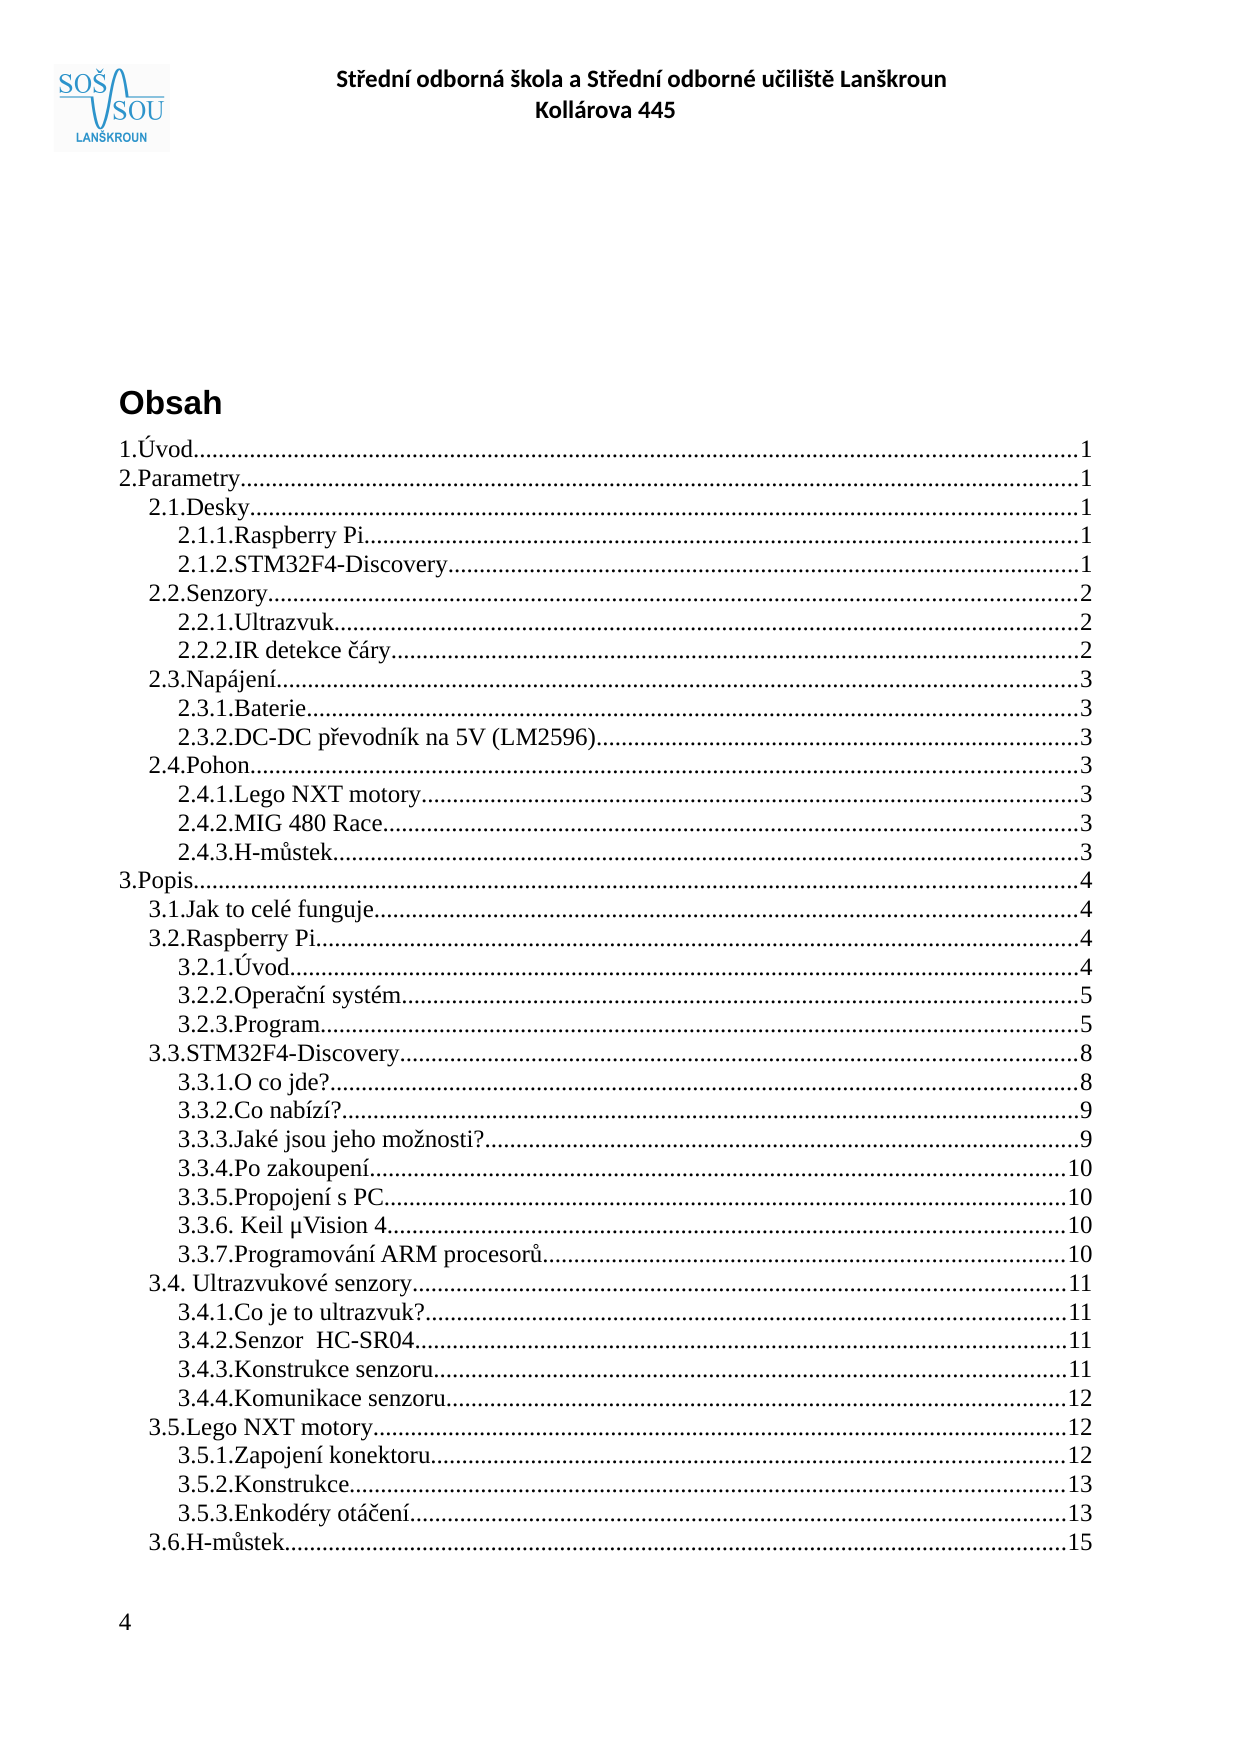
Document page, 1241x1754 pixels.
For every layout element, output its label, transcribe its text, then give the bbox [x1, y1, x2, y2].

text 2.1.1.Raspberry Pi 1 [178, 521, 1092, 549]
text 3.6.H-můstek 15 [148, 1527, 1092, 1556]
text 2.Parametry 1 [119, 463, 1092, 492]
text 2.4.2.MIG 480 Race 3 [178, 808, 1092, 837]
text 3.4. Ultrazvukové senzory 11 [148, 1268, 1092, 1297]
text 2.3.2.DC-DC převodník na 5V (LM2596) 3 [178, 722, 1092, 751]
text 3.3.STM32F4-Discovery 8 [148, 1038, 1092, 1067]
text 3.1.Jak to celé funguje 4 [148, 894, 1092, 923]
text 3.5.3.Enkodéry otáčení 13 [178, 1498, 1092, 1527]
text 3.4.3.Konstrukce senzoru 11 [178, 1354, 1092, 1383]
text 2.3.Napájení 3 [148, 664, 1092, 693]
subtitle Obsah [119, 383, 1092, 422]
text 3.2.Raspberry Pi 4 [148, 923, 1092, 952]
text 3.5.2.Konstrukce 13 [178, 1469, 1092, 1498]
text 2.4.Pohon 3 [148, 751, 1092, 779]
text 3.5.1.Zapojení konektoru 12 [178, 1441, 1092, 1469]
text 3.2.2.Operační systém 5 [178, 981, 1092, 1009]
text 2.4.1.Lego NXT motory 3 [178, 779, 1092, 808]
text 3.2.1.Úvod 4 [178, 952, 1092, 981]
text 2.4.3.H-můstek 3 [178, 837, 1092, 866]
text 3.3.1.O co jde? 8 [178, 1067, 1092, 1096]
text 2.2.Senzory 2 [148, 578, 1092, 607]
text 3.3.5.Propojení s PC 10 [178, 1182, 1092, 1211]
text 3.4.2.Senzor HC-SR04 11 [178, 1326, 1092, 1354]
picture [53, 64, 170, 152]
text 3.Popis 4 [119, 866, 1092, 894]
text 2.1.Desky 1 [148, 492, 1092, 521]
text 1.Úvod 1 [119, 434, 1092, 463]
text 3.3.7.Programování ARM procesorů 10 [178, 1239, 1092, 1268]
text 3.4.1.Co je to ultrazvuk? 11 [178, 1297, 1092, 1326]
text 3.5.Lego NXT motory 12 [148, 1412, 1092, 1441]
text 3.2.3.Program 5 [178, 1009, 1092, 1038]
text 3.3.3.Jaké jsou jeho možnosti? 9 [178, 1124, 1092, 1153]
text 3.3.2.Co nabízí? 9 [178, 1096, 1092, 1124]
text 2.1.2.STM32F4-Discovery 1 [178, 549, 1092, 578]
text 3.3.6. Keil μVision 4 10 [178, 1211, 1092, 1239]
text 2.2.1.Ultrazvuk 2 [178, 607, 1092, 636]
text 2.2.2.IR detekce čáry 2 [178, 636, 1092, 664]
text 3.4.4.Komunikace senzoru 12 [178, 1383, 1092, 1412]
text 3.3.4.Po zakoupení 10 [178, 1153, 1092, 1182]
text 2.3.1.Baterie 3 [178, 693, 1092, 722]
